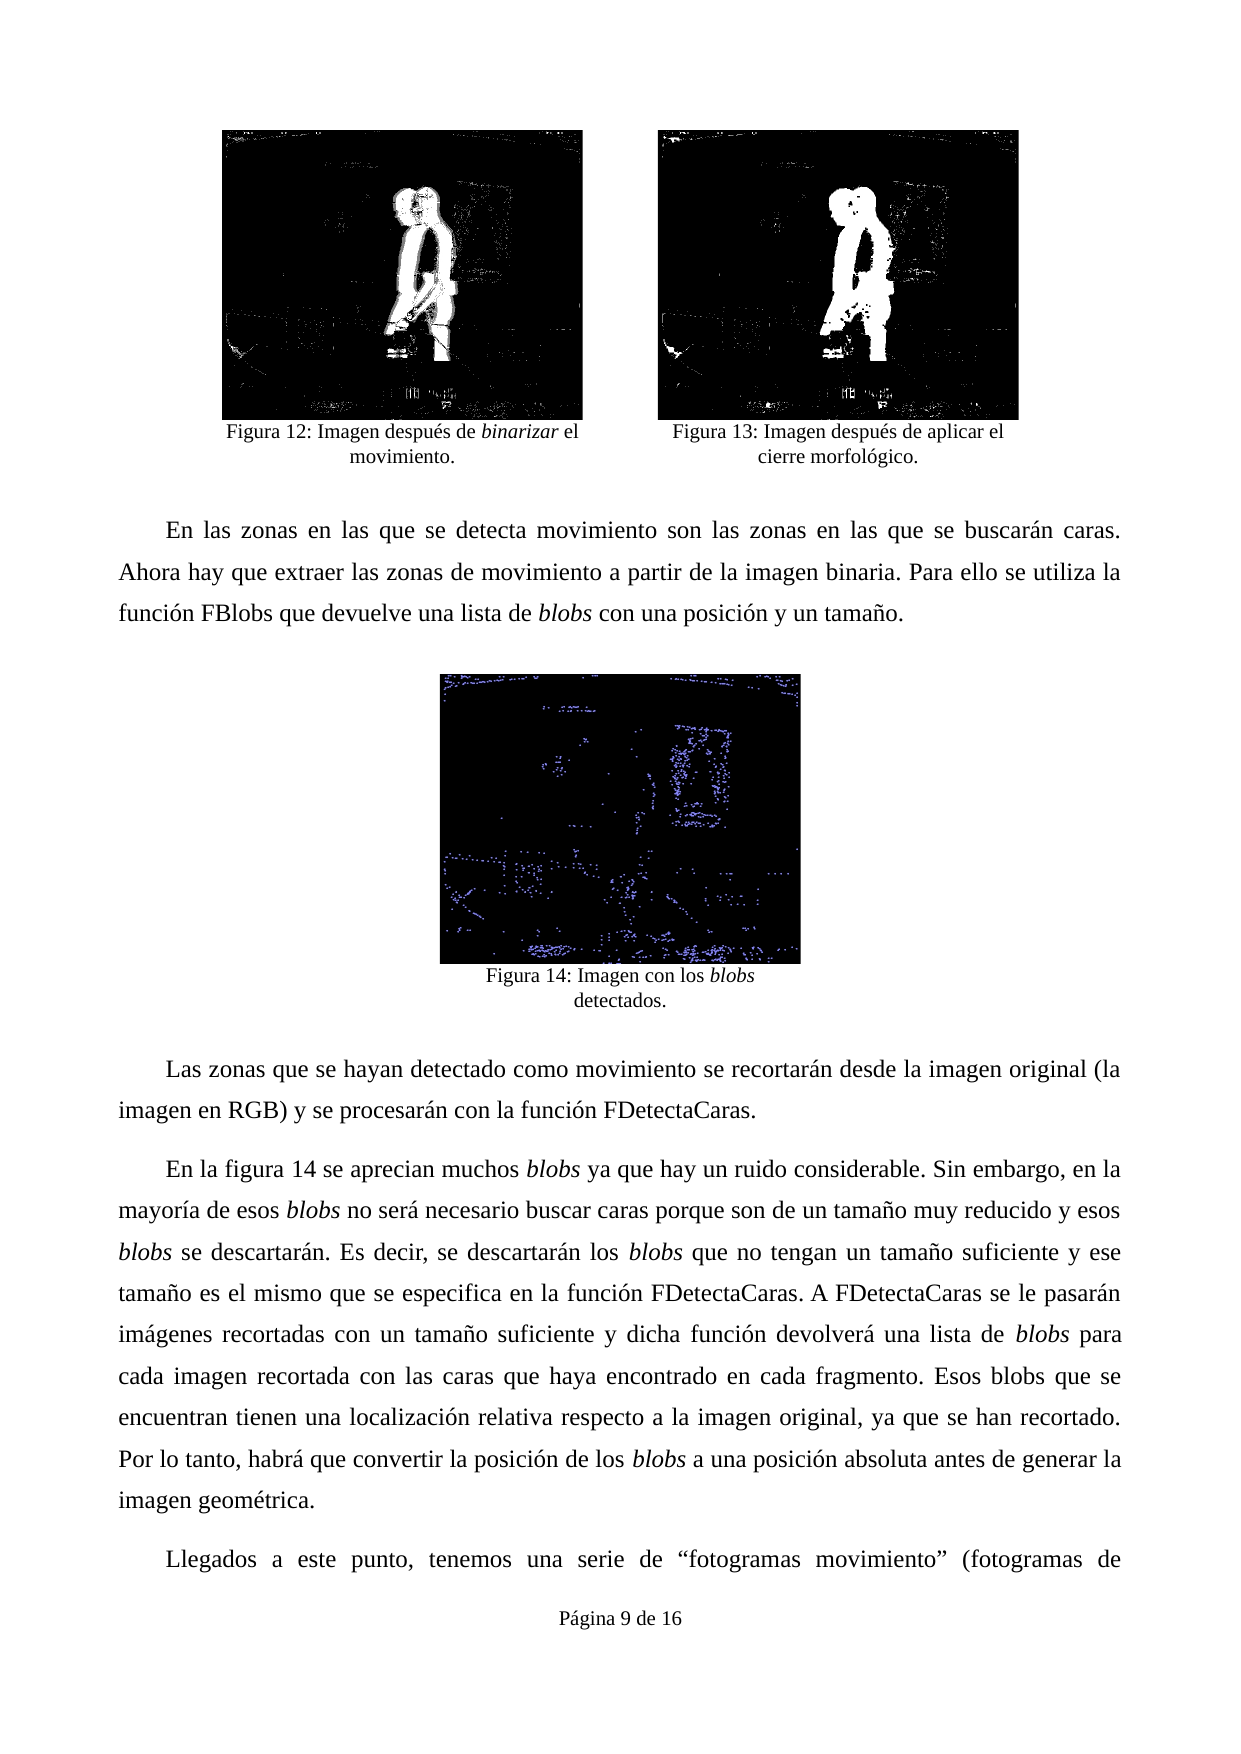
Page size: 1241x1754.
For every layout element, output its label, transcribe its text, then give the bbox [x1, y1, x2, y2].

text Figura 12: Imagen después de binarizar el movimiento. [222, 420, 583, 468]
text Las zonas que se hayan detectado como movimiento se recortarán desde la imagen original (la imagen en RGB) y se procesarán con la función FDetectaCaras. [118, 1044, 1122, 1127]
picture [222, 130, 583, 420]
text Llegados a este punto, tenemos una serie de “fotogramas movimiento” (fotogramas de [118, 1534, 1122, 1576]
text Figura 13: Imagen después de aplicar el cierre morfológico. [658, 420, 1018, 468]
text En las zonas en las que se detecta movimiento son las zonas en las que se buscarán caras. Ahora hay que extraer las zonas de movimiento a partir de la imagen binaria. Para ello se utiliza la función FBlobs que devuelve una lista de blobs con una posición y un tamaño. [118, 506, 1122, 629]
picture [439, 674, 801, 964]
text Figura 14: Imagen con los blobs detectados. [440, 964, 801, 1012]
text En la figura 14 se aprecian muchos blobs ya que hay un ruido considerable. Sin embargo, en la mayoría de esos blobs no será necesario buscar caras porque son de un tamaño muy reducido y esos blobs se descartarán. Es decir, se descartarán los blobs que no tengan un tamaño suficiente y ese tamaño es el mismo que se especifica en la función FDetectaCaras. A FDetectaCaras se le pasarán imágenes recortadas con un tamaño suficiente y dicha función devolverá una lista de blobs para cada imagen recortada con las caras que haya encontrado en cada fragmento. Esos blobs que se encuentran tienen una localización relativa respecto a la imagen original, ya que se han recortado. Por lo tanto, habrá que convertir la posición de los blobs a una posición absoluta antes de generar la imagen geométrica. [118, 1144, 1122, 1517]
picture [657, 130, 1019, 420]
